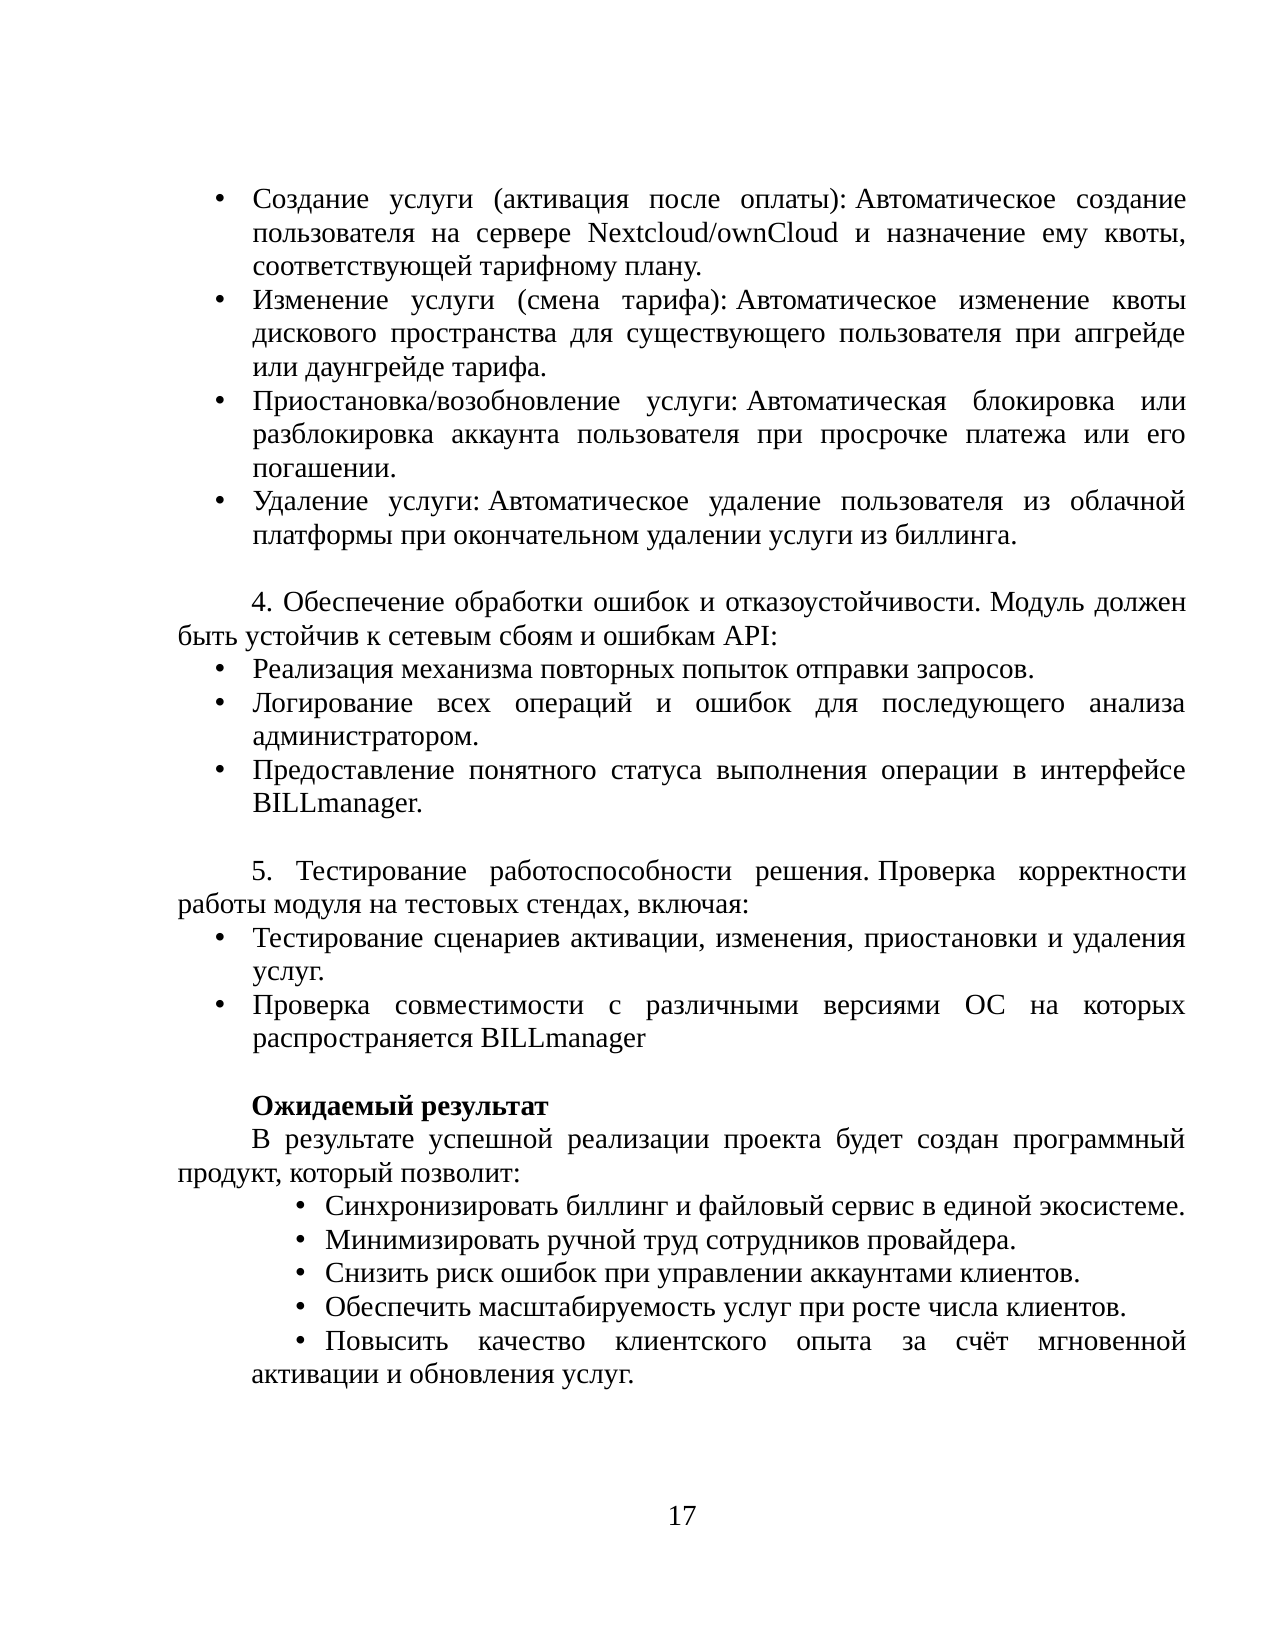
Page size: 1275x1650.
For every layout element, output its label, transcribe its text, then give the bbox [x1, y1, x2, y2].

list Создание услуги (активация после оплаты): Автоматическое создание пользователя на сервере Nextcloud/ownCloud и назначение ему квоты, соответствующей тарифному плану. [215, 181, 1186, 282]
list Синхронизировать биллинг и файловый сервис в единой экосистеме. [222, 1188, 1186, 1222]
list Минимизировать ручной труд сотрудников провайдера. [222, 1222, 1186, 1256]
list Обеспечить масштабируемость услуг при росте числа клиентов. [222, 1289, 1186, 1323]
list Предоставление понятного статуса выполнения операции в интерфейсе BILLmanager. [215, 752, 1186, 819]
text Ожидаемый результат [177, 1088, 1186, 1121]
list Изменение услуги (смена тарифа): Автоматическое изменение квоты дискового пространства для существующего пользователя при апгрейде или даунгрейде тарифа. [215, 282, 1186, 383]
list Проверка совместимости с различными версиями ОС на которых распространяется BILLmanager [215, 987, 1186, 1054]
text В результате успешной реализации проекта будет создан программный продукт, который позволит: [177, 1121, 1186, 1188]
list Удаление услуги: Автоматическое удаление пользователя из облачной платформы при окончательном удалении услуги из биллинга. [215, 483, 1186, 551]
list Снизить риск ошибок при управлении аккаунтами клиентов. [222, 1256, 1186, 1289]
list Тестирование сценариев активации, изменения, приостановки и удаления услуг. [215, 920, 1186, 987]
list Реализация механизма повторных попыток отправки запросов. [215, 651, 1186, 685]
list Повысить качество клиентского опыта за счёт мгновенной активации и обновления услуг. [222, 1323, 1186, 1390]
list Логирование всех операций и ошибок для последующего анализа администратором. [215, 685, 1186, 752]
text 4. Обеспечение обработки ошибок и отказоустойчивости. Модуль должен быть устойчив к сетевым сбоям и ошибкам API: [177, 584, 1186, 651]
list Приостановка/возобновление услуги: Автоматическая блокировка или разблокировка аккаунта пользователя при просрочке платежа или его погашении. [215, 383, 1186, 483]
text 5. Тестирование работоспособности решения. Проверка корректности работы модуля на тестовых стендах, включая: [177, 853, 1186, 920]
